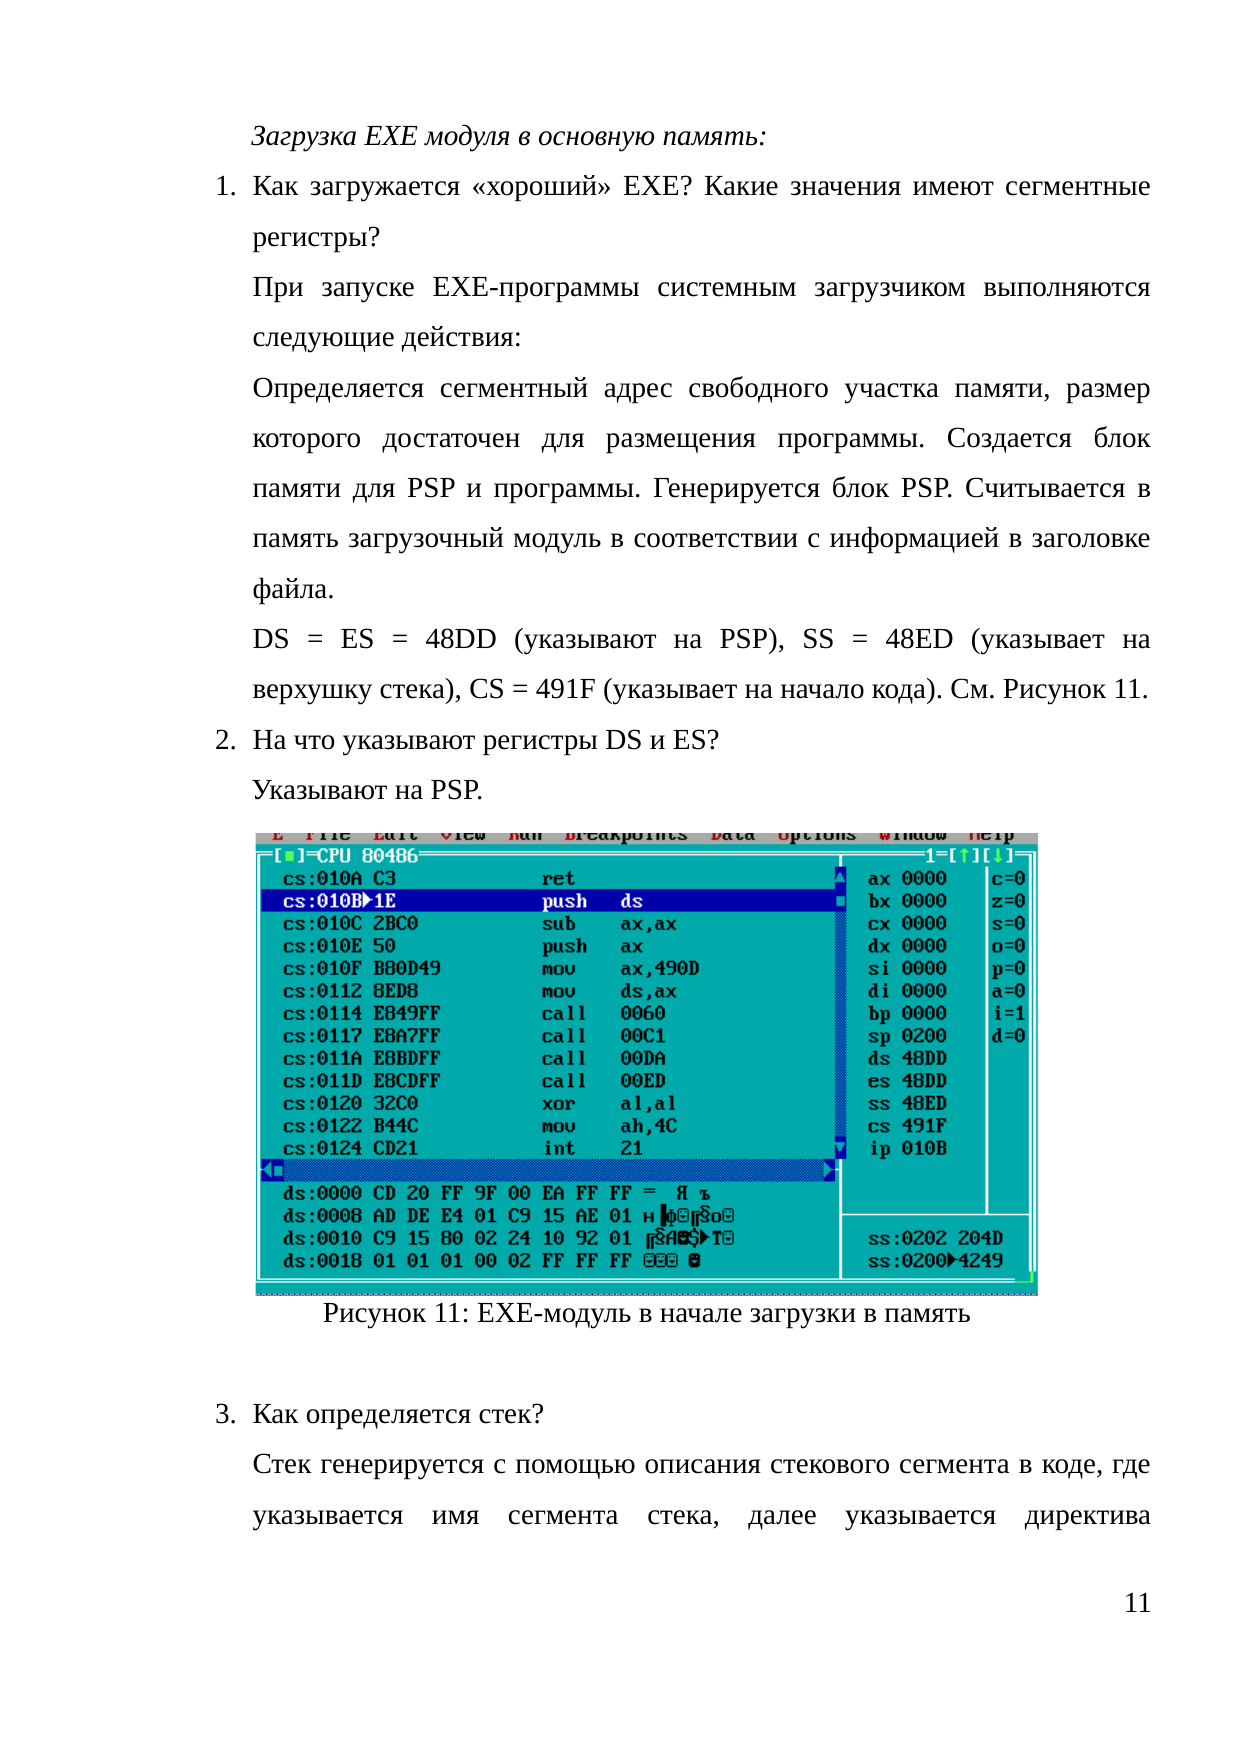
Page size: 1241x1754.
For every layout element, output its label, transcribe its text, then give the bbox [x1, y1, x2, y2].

list При запуске EXE-программы системным загрузчиком выполняются следующие действия: [215, 269, 1152, 353]
list Определяется сегментный адрес свободного участка памяти, размер которого достаточен для размещения программы. Создается блок памяти для PSP и программы. Генерируется блок PSP. Считывается в память загрузочный модуль в соответствии с информацией в заголовке файла. [215, 370, 1152, 604]
text Загрузка EXE модуля в основную память: [177, 118, 1152, 152]
list Как загружается «хороший» EXE? Какие значения имеют сегментные регистры? [215, 168, 1152, 252]
list Стек генерируется с помощью описания стекового сегмента в коде, где указывается имя сегмента стека, далее указывается директива [215, 1446, 1152, 1530]
list На что указывают регистры DS и ES? [215, 722, 1152, 755]
list Как определяется стек? [215, 1396, 1152, 1430]
text Указывают на PSP. [177, 772, 1152, 806]
text Рисунок 11: EXE-модуль в начале загрузки в память [256, 834, 1038, 1329]
picture [255, 833, 518, 1149]
list DS = ES = 48DD (указывают на PSP), SS = 48ED (указывает на верхушку стека), CS = 491F (указывает на начало кода). См. Рисунок 11. [215, 621, 1152, 705]
